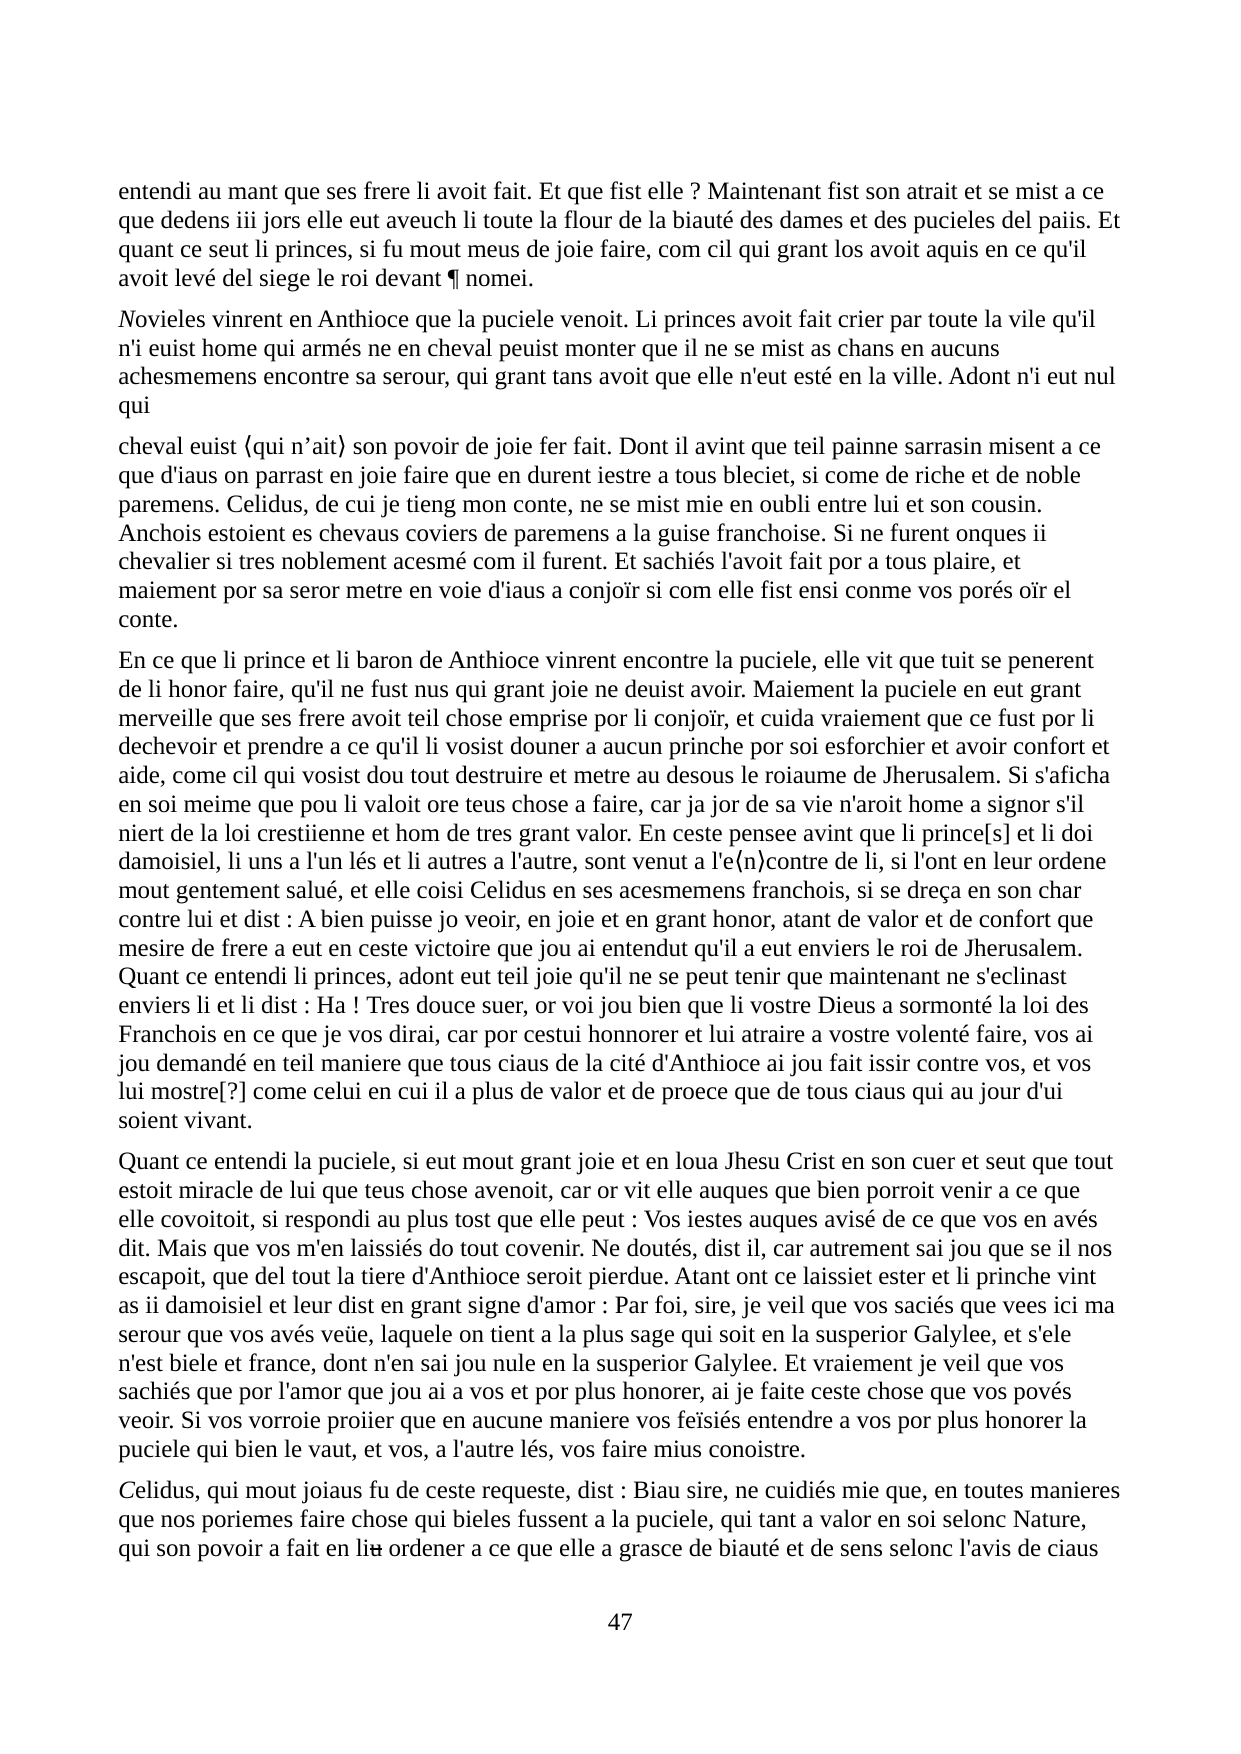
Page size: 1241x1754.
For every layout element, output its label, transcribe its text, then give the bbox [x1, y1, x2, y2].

text Quant ce entendi la puciele, si eut mout grant joie et en loua Jhesu Crist en son cuer et seut que tout estoit miracle de lui que teus chose avenoit, car or vit elle auques que bien porroit venir a ce que elle covoitoit, si respondi au plus tost que elle peut : Vos iestes auques avisé de ce que vos en avés dit. Mais que vos m'en laissiés do tout covenir. Ne doutés, dist il, car autrement sai jou que se il nos escapoit, que del tout la tiere d'Anthioce seroit pierdue. Atant ont ce laissiet ester et li prinche vint as ii damoisiel et leur dist en grant signe d'amor : Par foi, sire, je veil que vos saciés que vees ici ma serour que vos avés veüe, laquele on tient a la plus sage qui soit en la susperior Galylee, et s'ele n'est biele et france, dont n'en sai jou nule en la susperior Galylee. Et vraiement je veil que vos sachiés que por l'amor que jou ai a vos et por plus honorer, ai je faite ceste chose que vos povés veoir. Si vos vorroie proiier que en aucune maniere vos feïsiés entendre a vos por plus honorer la puciele qui bien le vaut, et vos, a l'autre lés, vos faire mius conoistre. [118, 961, 1122, 1278]
text Celidus, qui mout joiaus fu de ceste requeste, dist : Biau sire, ne cuidiés mie que, en toutes manieres que nos poriemes faire chose qui bieles fussent a la puciele, qui tant a valor en soi selonc Nature, qui son povoir a fait en liu ordener a ce que elle a grasce de biauté et de sens selonc l'avis de ciaus qui de li sont conneu, nous plairoit mout a chose faire que en gré li venist. A ce vint li princes a li et li dist : Suer, vos plarroit ore nient que li Franchois feissent chose qui vos venist en gré ? Frere, dist elle, ne voi ore mie qu'il soit mestiers selonc ce que jou ai entendu que il ont esté navré et blecié en la bataille que vos avés eue. Et d'autre part, nus gius ne esbanois ne vaut a ce qu'il sont crestiien, et nostre gent sarrasin. Si ne poroit avenir que li uns contre l'autre peuist torner a amor ne a joie. Ha ! Suer, dist il, voirement ne puet cuers, qui bien est a lui dire sens qu'il n'ait aucun regreit de folie. Saciés que voirement ne sont il mie encore gari de la bataille, mais il ne m'en sovenoit. Nonporquant les ai jou detenus en coulor de ce que je ne voloie mie que il de moi se departissent se sain et sauf non et entier. Et por ce vos ai jou avant mandee que vos m'aidiés que je les puisses detenir. Bien m'i acort, dist elle, mais je veil que vos a moi au deus les fachiés venir. Il si fist, et la puciele s'aclina enviers Celidus, qui mout mist grant entente a li oïr que elle li volt dire, et elle dist : Biau sire Celidus ! Mout grans merchis que vos, por l'amor de moi, vos et vostre cousin vos volés vos entremetre de chose faire qui me tourt a joie et a honor. Sachiés de voir que en millor point et en plus grant mestier je vorrai que vos fachiés chose dont il me sera plus grans profis. Quant Celidus oï çou, se li pleut mout ceste parole et dist : Damoisiele, se Dius me donoit ja tant d'eur que por vos peuisse faire chose qui vos tornast a salu d'ame, mout en seroie desirans et en venroie plus seurement a ma fin ! [118, 1290, 1122, 1549]
text En ce que li prince et li baron de Anthioce vinrent encontre la puciele, elle vit que tuit se penerent de li honor faire, qu'il ne fust nus qui grant joie ne deuist avoir. Maiement la puciele en eut grant merveille que ses frere avoit teil chose emprise por li conjoïr, et cuida vraiement que ce fust por li dechevoir et prendre a ce qu'il li vosist douner a aucun prinche por soi esforchier et avoir confort et aide, come cil qui vosist dou tout destruire et metre au desous le roiaume de Jherusalem. Si s'aficha en soi meime que pou li valoit ore teus chose a faire, car ja jor de sa vie n'aroit home a signor s'il niert de la loi crestiienne et hom de tres grant valor. En ceste pensee avint que li prince[s] et li doi damoisiel, li uns a l'un lés et li autres a l'autre, sont venut a l'e⟨n⟩contre de li, si l'ont en leur ordene mout gentement salué, et elle coisi Celidus en ses acesmemens franchois, si se dreça en son char contre lui et dist : A bien puisse jo veoir, en joie et en grant honor, atant de valor et de confort que mesire de frere a eut en ceste victoire que jou ai entendut qu'il a eut enviers le roi de Jherusalem. Quant ce entendi li princes, adont eut teil joie qu'il ne se peut tenir que maintenant ne s'eclinast enviers li et li dist : Ha ! Tres douce suer, or voi jou bien que li vostre Dieus a sormonté la loi des Franchois en ce que je vos dirai, car por cestui honnorer et lui atraire a vostre volenté faire, vos ai jou demandé en teil maniere que tous ciaus de la cité d'Anthioce ai jou fait issir contre vos, et vos lui mostre[?] come celui en cui il a plus de valor et de proece que de tous ciaus qui au jour d'ui soient vivant. [118, 460, 1122, 949]
text cheval euist ⟨qui n’ait⟩ son povoir de joie fer fait. Dont il avint que teil painne sarrasin misent a ce que d'iaus on parrast en joie faire que en durent iestre a tous bleciet, si come de riche et de noble paremens. Celidus, de cui je tieng mon conte, ne se mist mie en oubli entre lui et son cousin. Anchois estoient es chevaus coviers de paremens a la guise franchoise. Si ne furent onques ii chevalier si tres noblement acesmé com il furent. Et sachiés l'avoit fait por a tous plaire, et maiement por sa seror metre en voie d'iaus a conjoïr si com elle fist ensi conme vos porés oïr el conte. [118, 246, 1122, 448]
text Novieles vinrent en Anthioce que la puciele venoit. Li princes avoit fait crier par toute la vile qu'il n'i euist home qui armés ne en cheval peuist monter que il ne se mist as chans en aucuns achesmemens encontre sa serour, qui grant tans avoit que elle n'eut esté en la ville. Adont n'i eut nul qui [118, 176, 1122, 234]
